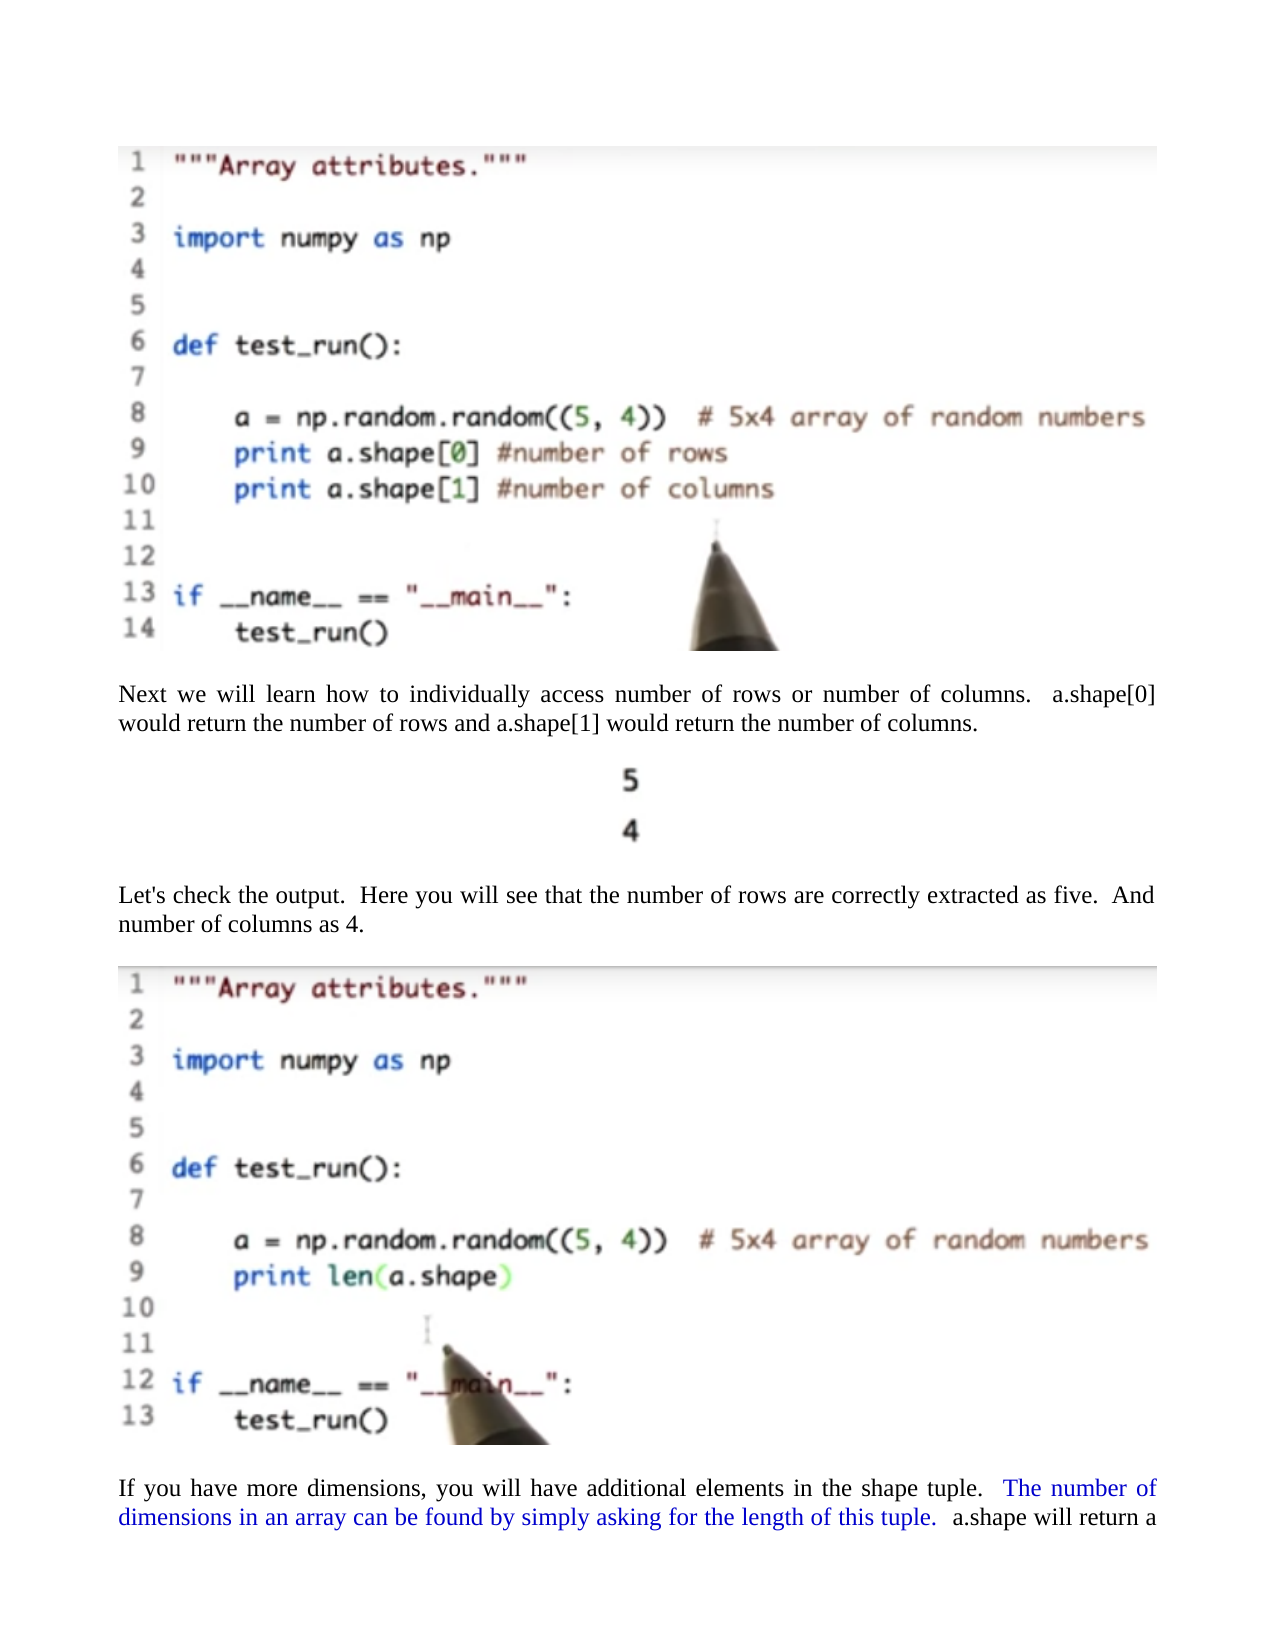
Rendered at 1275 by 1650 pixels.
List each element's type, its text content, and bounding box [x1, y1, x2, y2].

text Let's check the output. Here you will see that the number of rows are correctly extracted as five. And number of columns as 4. [118, 880, 1157, 938]
picture [118, 966, 1157, 1445]
text If you have more dimensions, you will have additional elements in the shape tuple. The number of dimensions in an array can be found by simply asking for the length of this tuple. a.shape will return a [118, 1473, 1157, 1531]
picture [618, 765, 658, 847]
picture [118, 146, 1157, 651]
text Next we will learn how to individually access number of rows or number of columns. a.shape[0] would return the number of rows and a.shape[1] would return the number of columns. [118, 679, 1157, 736]
